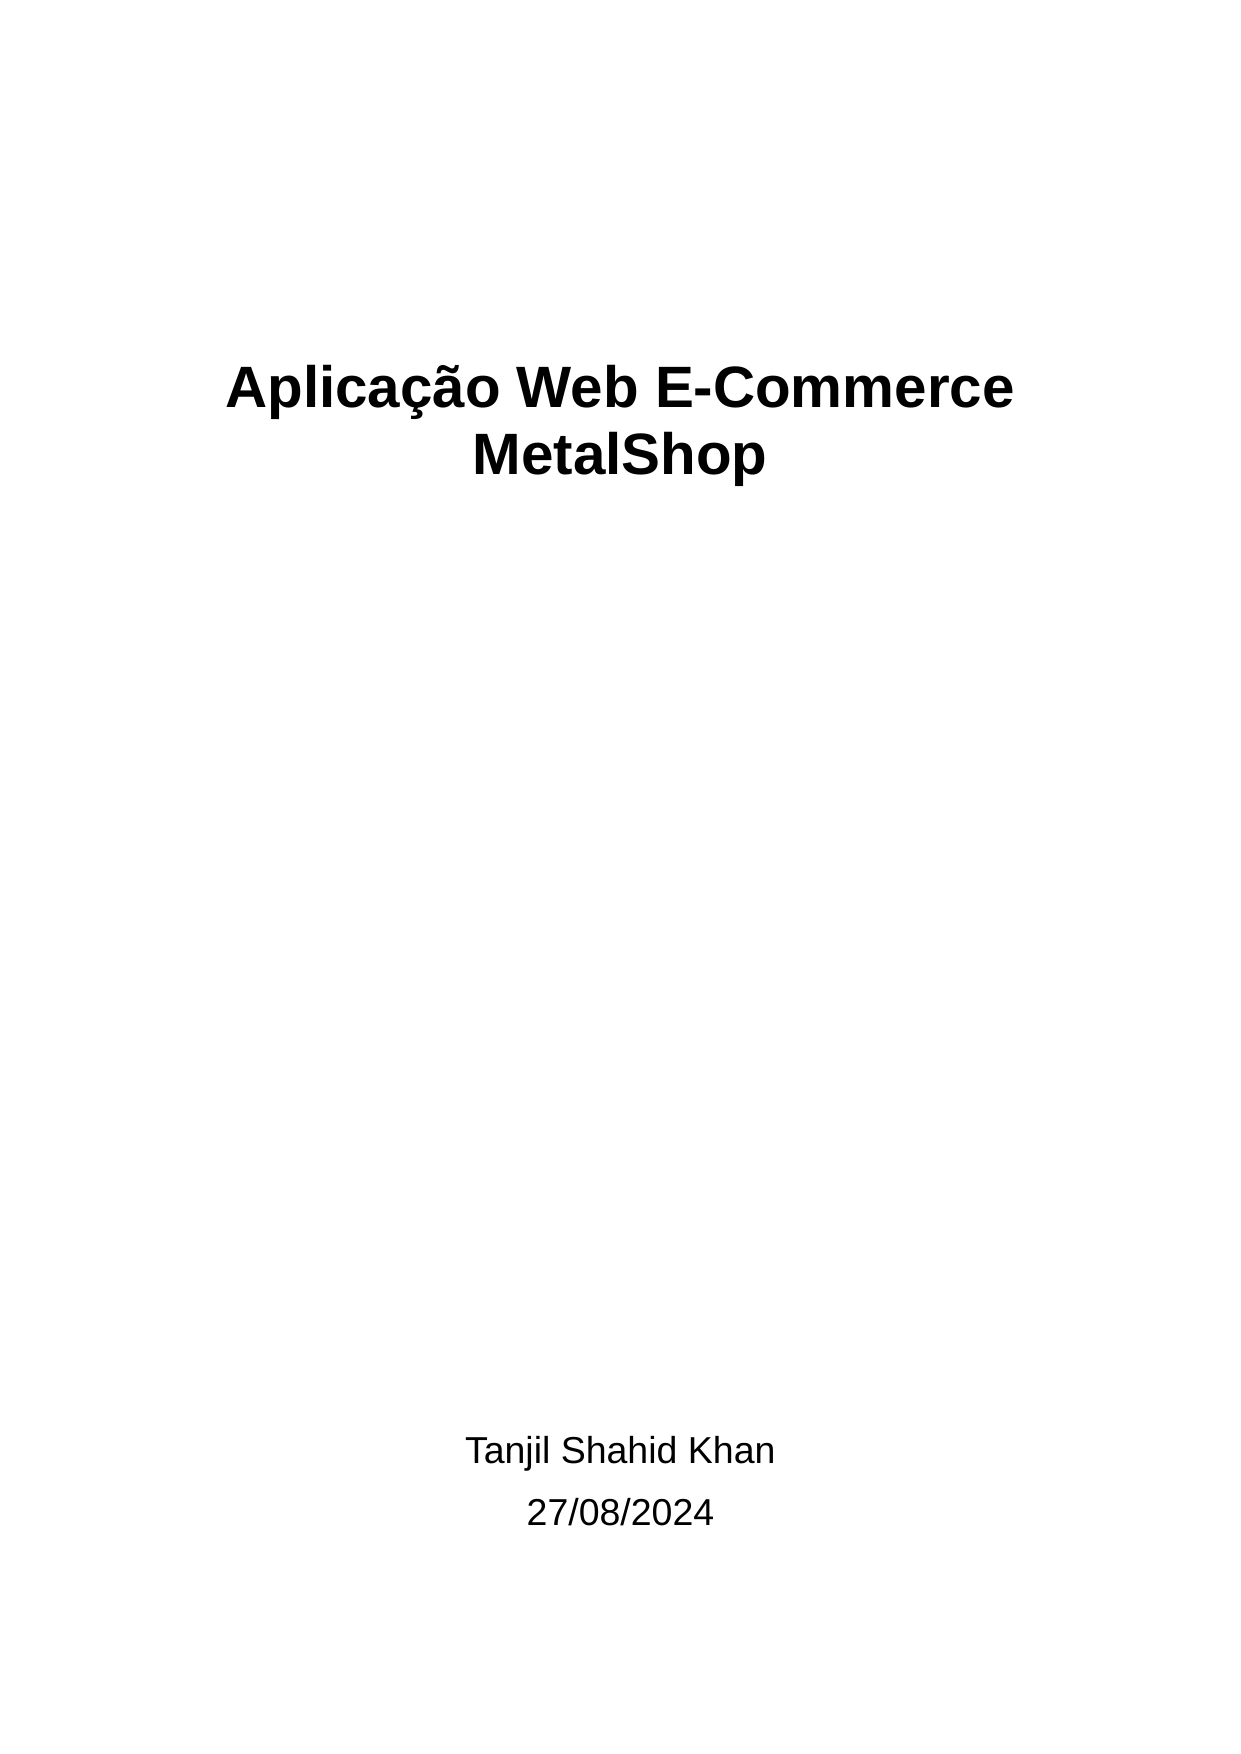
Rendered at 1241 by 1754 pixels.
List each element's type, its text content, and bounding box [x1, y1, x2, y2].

title Aplicação Web E-Commerce MetalShop [118, 352, 1122, 486]
subtitle 27/08/2024 [118, 1490, 1122, 1533]
subtitle Tanjil Shahid Khan [118, 1428, 1122, 1472]
